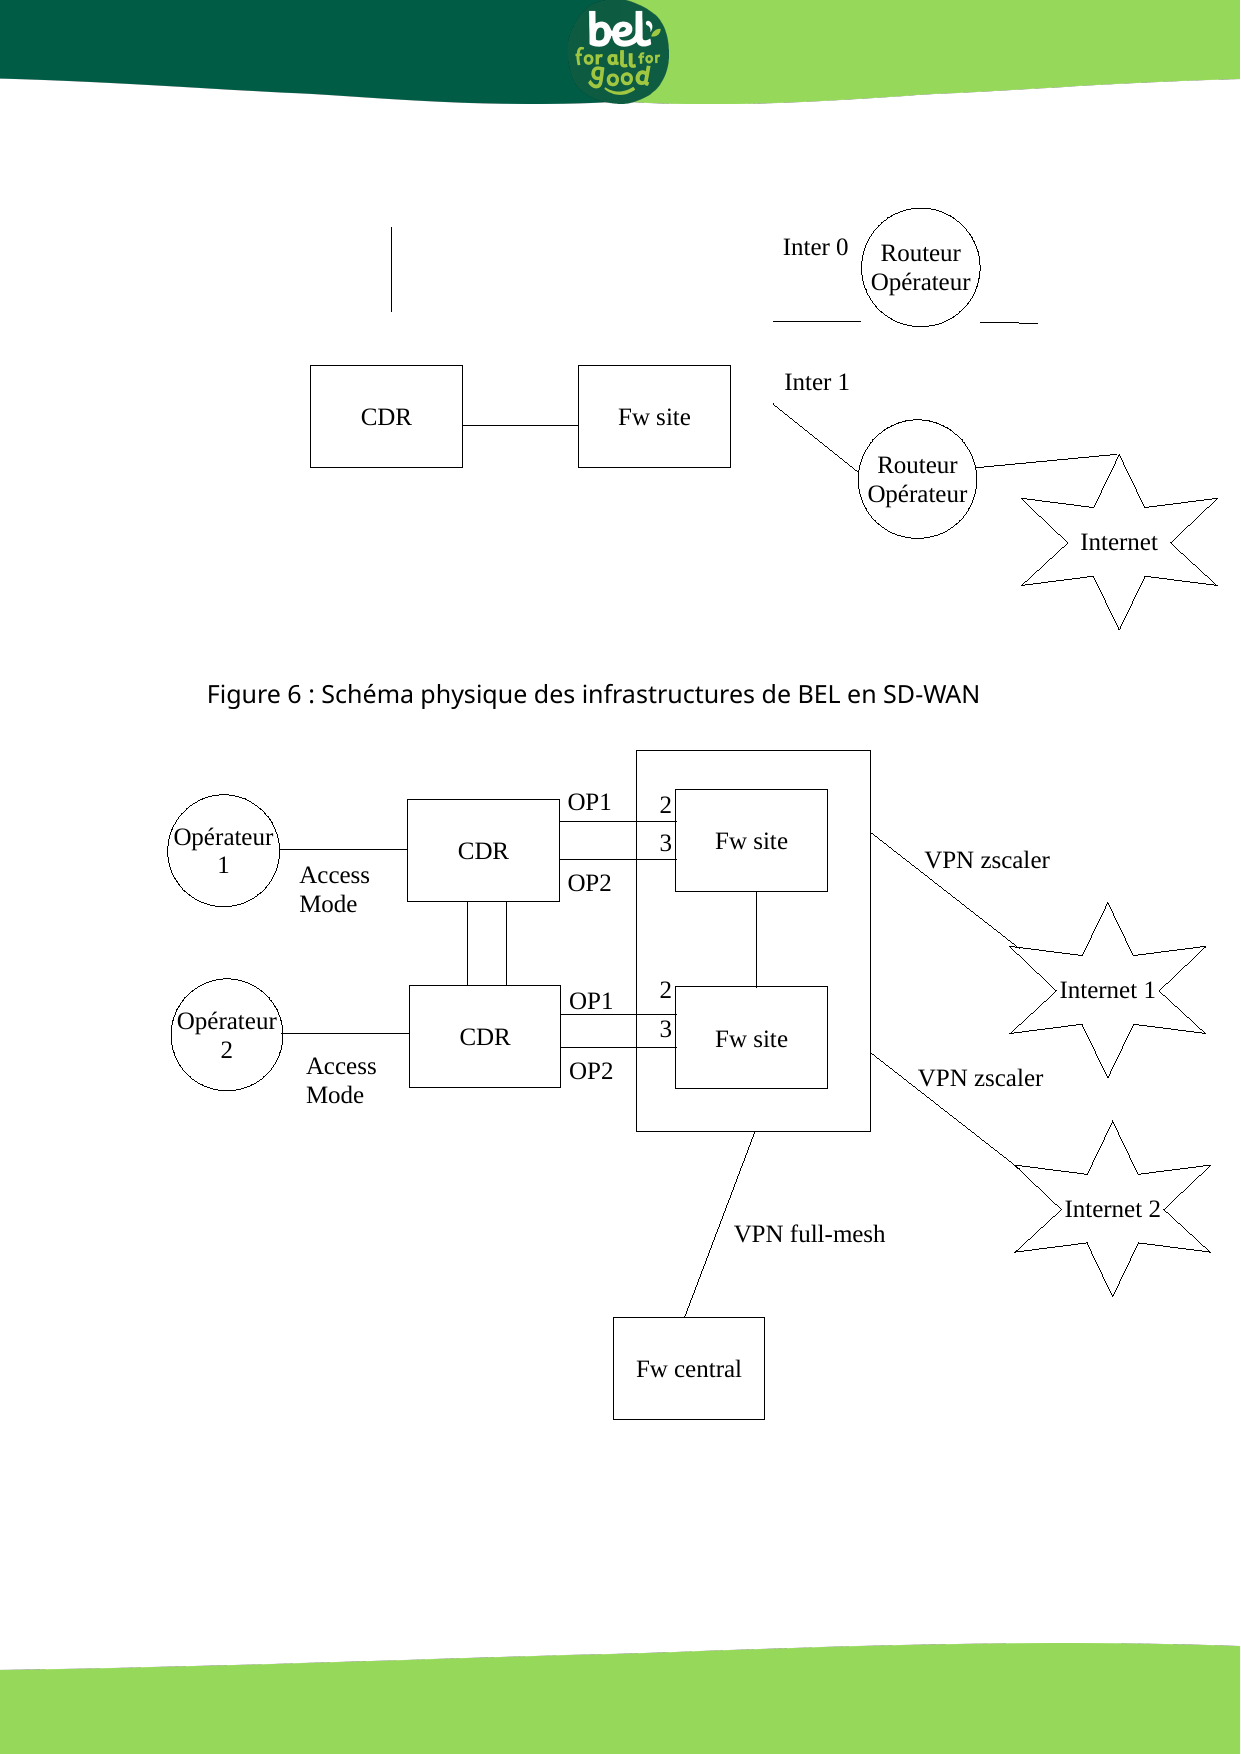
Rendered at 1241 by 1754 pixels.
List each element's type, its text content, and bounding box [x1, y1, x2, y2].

picture [0, 0, 1240, 104]
text Figure 6 : Schéma physique des infrastructures de BEL en SD-WAN [177, 629, 1181, 711]
picture [0, 1643, 1241, 1754]
